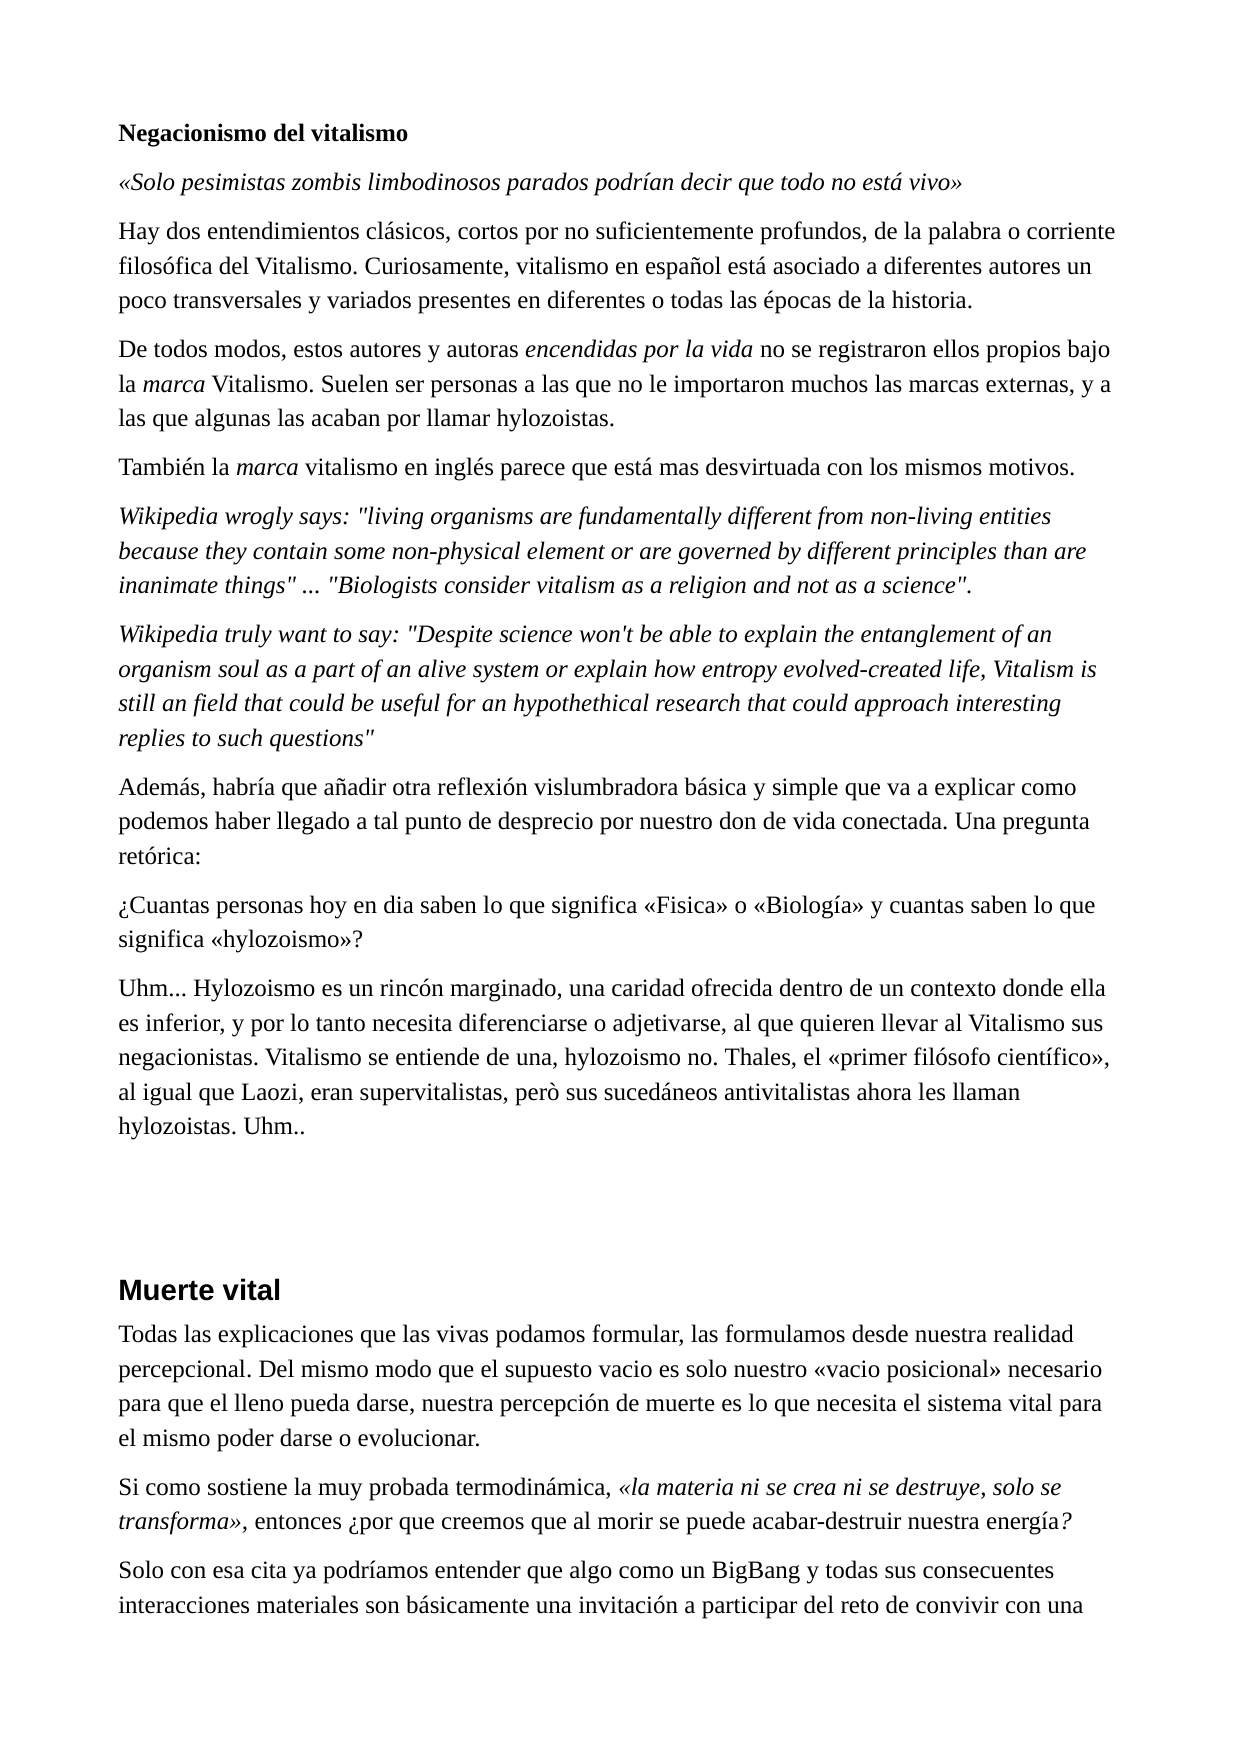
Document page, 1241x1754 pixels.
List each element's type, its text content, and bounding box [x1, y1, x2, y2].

text Hay dos entendimientos clásicos, cortos por no suficientemente profundos, de la palabra o corriente filosófica del Vitalismo. Curiosamente, vitalismo en español está asociado a diferentes autores un poco transversales y variados presentes en diferentes o todas las épocas de la historia. [118, 216, 1122, 314]
text Negacionismo del vitalismo [118, 118, 1122, 147]
text También la marca vitalismo en inglés parece que está mas desvirtuada con los mismos motivos. [118, 452, 1122, 481]
text De todos modos, estos autores y autoras encendidas por la vida no se registraron ellos propios bajo la marca Vitalismo. Suelen ser personas a las que no le importaron muchos las marcas externas, y a las que algunas las acaban por llamar hylozoistas. [118, 334, 1122, 432]
subtitle Muerte vital [118, 1273, 1122, 1307]
text Uhm... Hylozoismo es un rincón marginado, una caridad ofrecida dentro de un contexto donde ella es inferior, y por lo tanto necesita diferenciarse o adjetivarse, al que quieren llevar al Vitalismo sus negacionistas. Vitalismo se entiende de una, hylozoismo no. Thales, el «primer filósofo científico», al igual que Laozi, eran supervitalistas, però sus sucedáneos antivitalistas ahora les llaman hylozoistas. Uhm.. [118, 973, 1122, 1140]
text Todas las explicaciones que las vivas podamos formular, las formulamos desde nuestra realidad percepcional. Del mismo modo que el supuesto vacio es solo nuestro «vacio posicional» necesario para que el lleno pueda darse, nuestra percepción de muerte es lo que necesita el sistema vital para el mismo poder darse o evolucionar. [118, 1319, 1122, 1452]
text Wikipedia wrogly says: "living organisms are fundamentally different from non-living entities because they contain some non-physical element or are governed by different principles than are inanimate things" ... "Biologists consider vitalism as a religion and not as a science". [118, 501, 1122, 599]
text Wikipedia truly want to say: "Despite science won't be able to explain the entanglement of an organism soul as a part of an alive system or explain how entropy evolved-created life, Vitalism is still an field that could be useful for an hypothethical research that could approach interesting replies to such questions" [118, 619, 1122, 752]
text ¿Cuantas personas hoy en dia saben lo que significa «Fisica» o «Biología» y cuantas saben lo que significa «hylozoismo»? [118, 890, 1122, 953]
text Además, habría que añadir otra reflexión vislumbradora básica y simple que va a explicar como podemos haber llegado a tal punto de desprecio por nuestro don de vida conectada. Una pregunta retórica: [118, 772, 1122, 869]
text Solo con esa cita ya podríamos entender que algo como un BigBang y todas sus consecuentes interacciones materiales son básicamente una invitación a participar del reto de convivir con una [118, 1555, 1122, 1619]
text «Solo pesimistas zombis limbodinosos parados podrían decir que todo no está vivo» [118, 167, 1122, 196]
text Si como sostiene la muy probada termodinámica, «la materia ni se crea ni se destruye, solo se transforma», entonces ¿por que creemos que al morir se puede acabar-destruir nuestra energía? [118, 1472, 1122, 1535]
